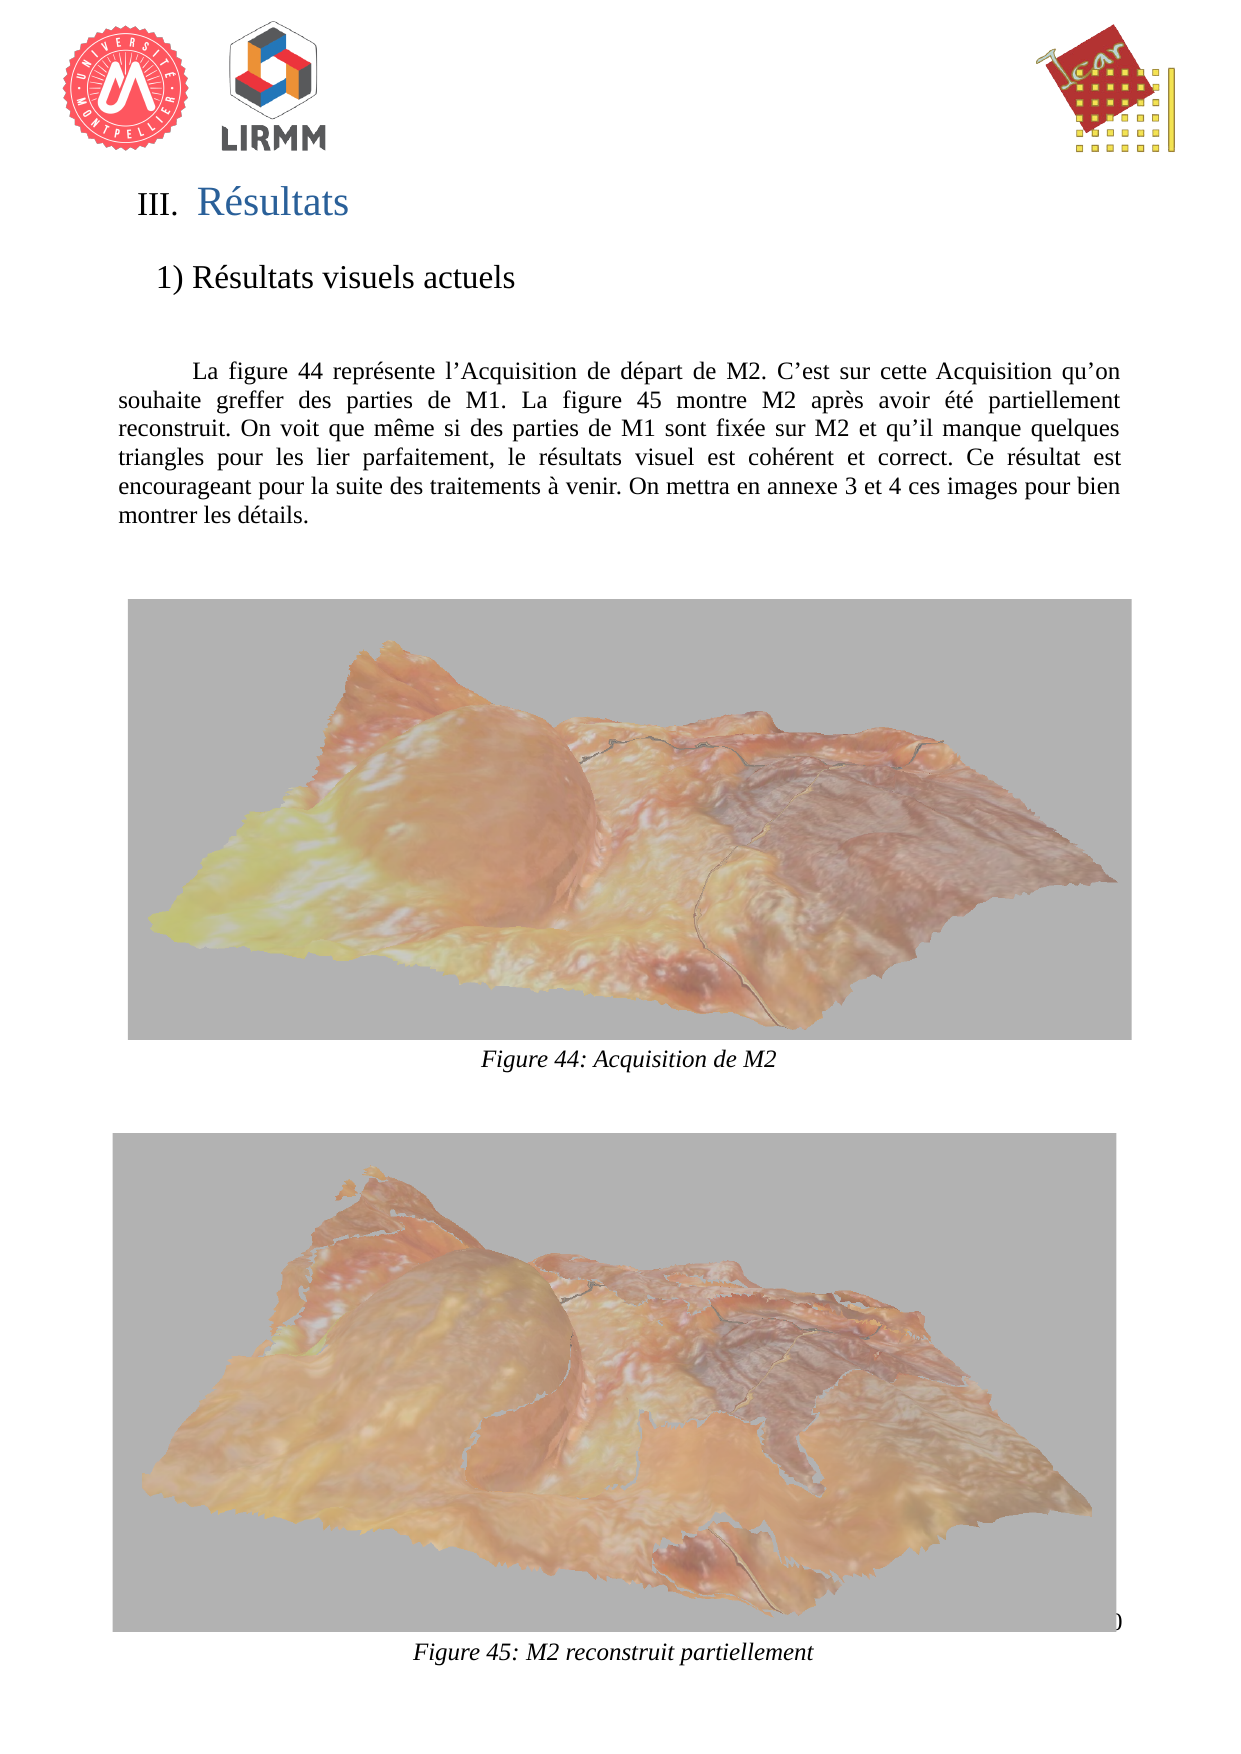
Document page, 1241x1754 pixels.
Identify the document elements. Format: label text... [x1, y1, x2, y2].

picture [112, 1133, 1117, 1632]
picture [57, 13, 201, 156]
subtitle 1) Résultats visuels actuels [156, 258, 1122, 296]
text Figure 45: M2 reconstruit partiellement [112, 1632, 1116, 1666]
subtitle Résultats [178, 176, 1122, 224]
text Figure 44: Acquisition de M2 [128, 1040, 1132, 1073]
picture [1025, 6, 1177, 154]
picture [127, 599, 1132, 1040]
text La figure 44 représente l’Acquisition de départ de M2. C’est sur cette Acquisition qu’on souhaite greffer des parties de M1. La figure 45 montre M2 après avoir été partiellement reconstruit. On voit que même si des parties de M1 sont fixée sur M2 et qu’il manque quelques triangles pour les lier parfaitement, le résultats visuel est cohérent et correct. Ce résultat est encourageant pour la suite des traitements à venir. On mettra en annexe 3 et 4 ces images pour bien montrer les détails. [118, 356, 1122, 528]
picture [203, 16, 343, 155]
